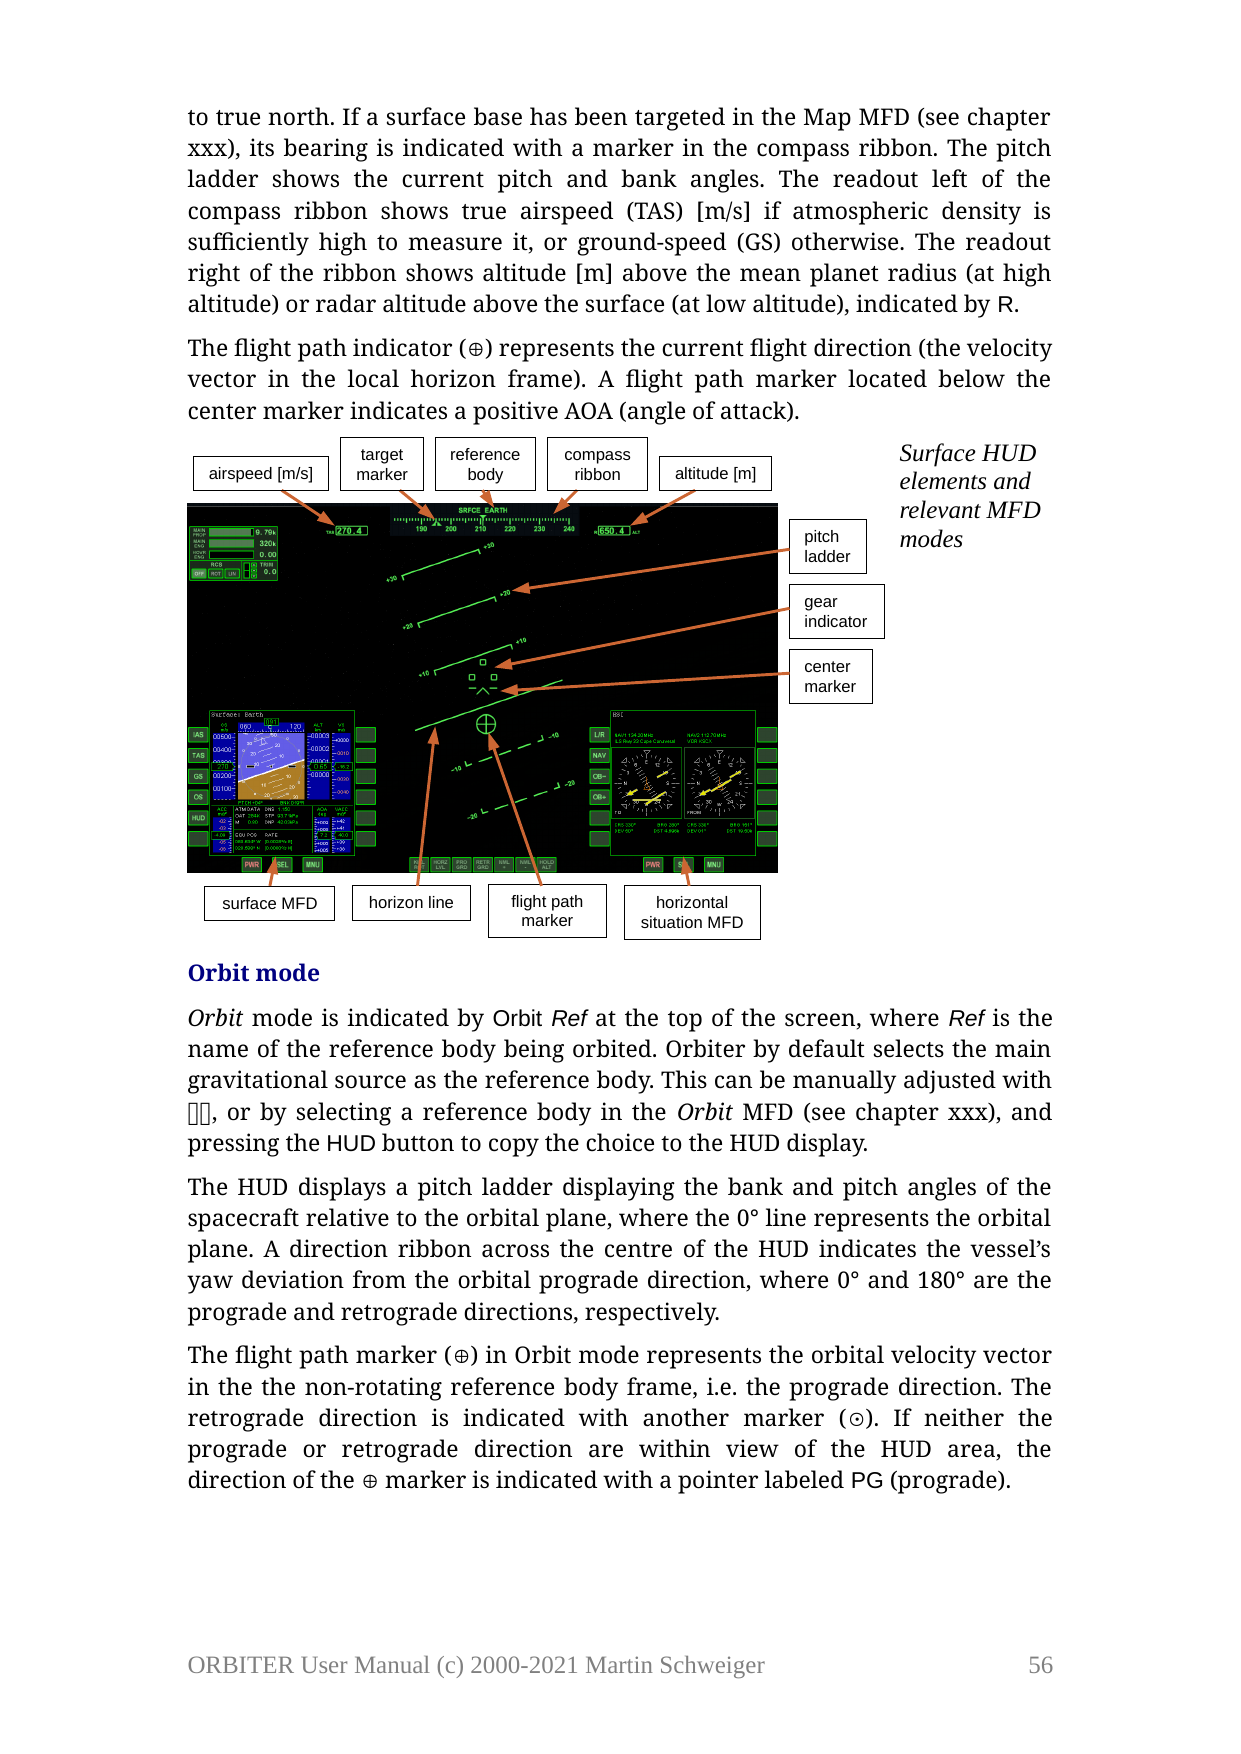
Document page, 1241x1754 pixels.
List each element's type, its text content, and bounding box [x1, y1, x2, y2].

text The flight path indicator () represents the current flight direction (the velocity vector in the local horizon frame). A flight path marker located below the center marker indicates a positive AOA (angle of attack). [187, 332, 1053, 425]
text Orbit mode is indicated by Orbit Ref at the top of the screen, where Ref is the name of the reference body being orbited. Orbiter by default selects the main gravitational source as the reference body. This can be manually adjusted with , or by selecting a reference body in the Orbit MFD (see chapter xxx), and pressing the HUD button to copy the choice to the HUD display. [187, 1001, 1053, 1158]
text The HUD displays a pitch ladder displaying the bank and pitch angles of the spacecraft relative to the orbital plane, where the 0° line represents the orbital plane. A direction ribbon across the centre of the HUD indicates the vessel’s yaw deviation from the orbital prograde direction, where 0° and 180° are the prograde and retrograde directions, respectively. [187, 1170, 1053, 1326]
subtitle Orbit mode [187, 448, 1053, 988]
text The flight path marker () in Orbit mode represents the orbital velocity vector in the the non-rotating reference body frame, i.e. the prograde direction. The retrograde direction is indicated with another marker (○). If neither the prograde or retrograde direction are within view of the HUD area, the direction of the  marker is indicated with a pointer labeled PG (prograde). [187, 1339, 1053, 1495]
text to true north. If a surface base has been targeted in the Map MFD (see chapter xxx), its bearing is indicated with a marker in the compass ribbon. The pitch ladder shows the current pitch and bank angles. The readout left of the compass ribbon shows true airspeed (TAS) [m/s] if atmospheric density is sufficiently high to measure it, or ground-speed (GS) otherwise. The readout right of the ribbon shows altitude [m] above the mean planet radius (at high altitude) or radar altitude above the surface (at low altitude), indicated by R. [187, 100, 1053, 319]
picture [187, 503, 778, 873]
